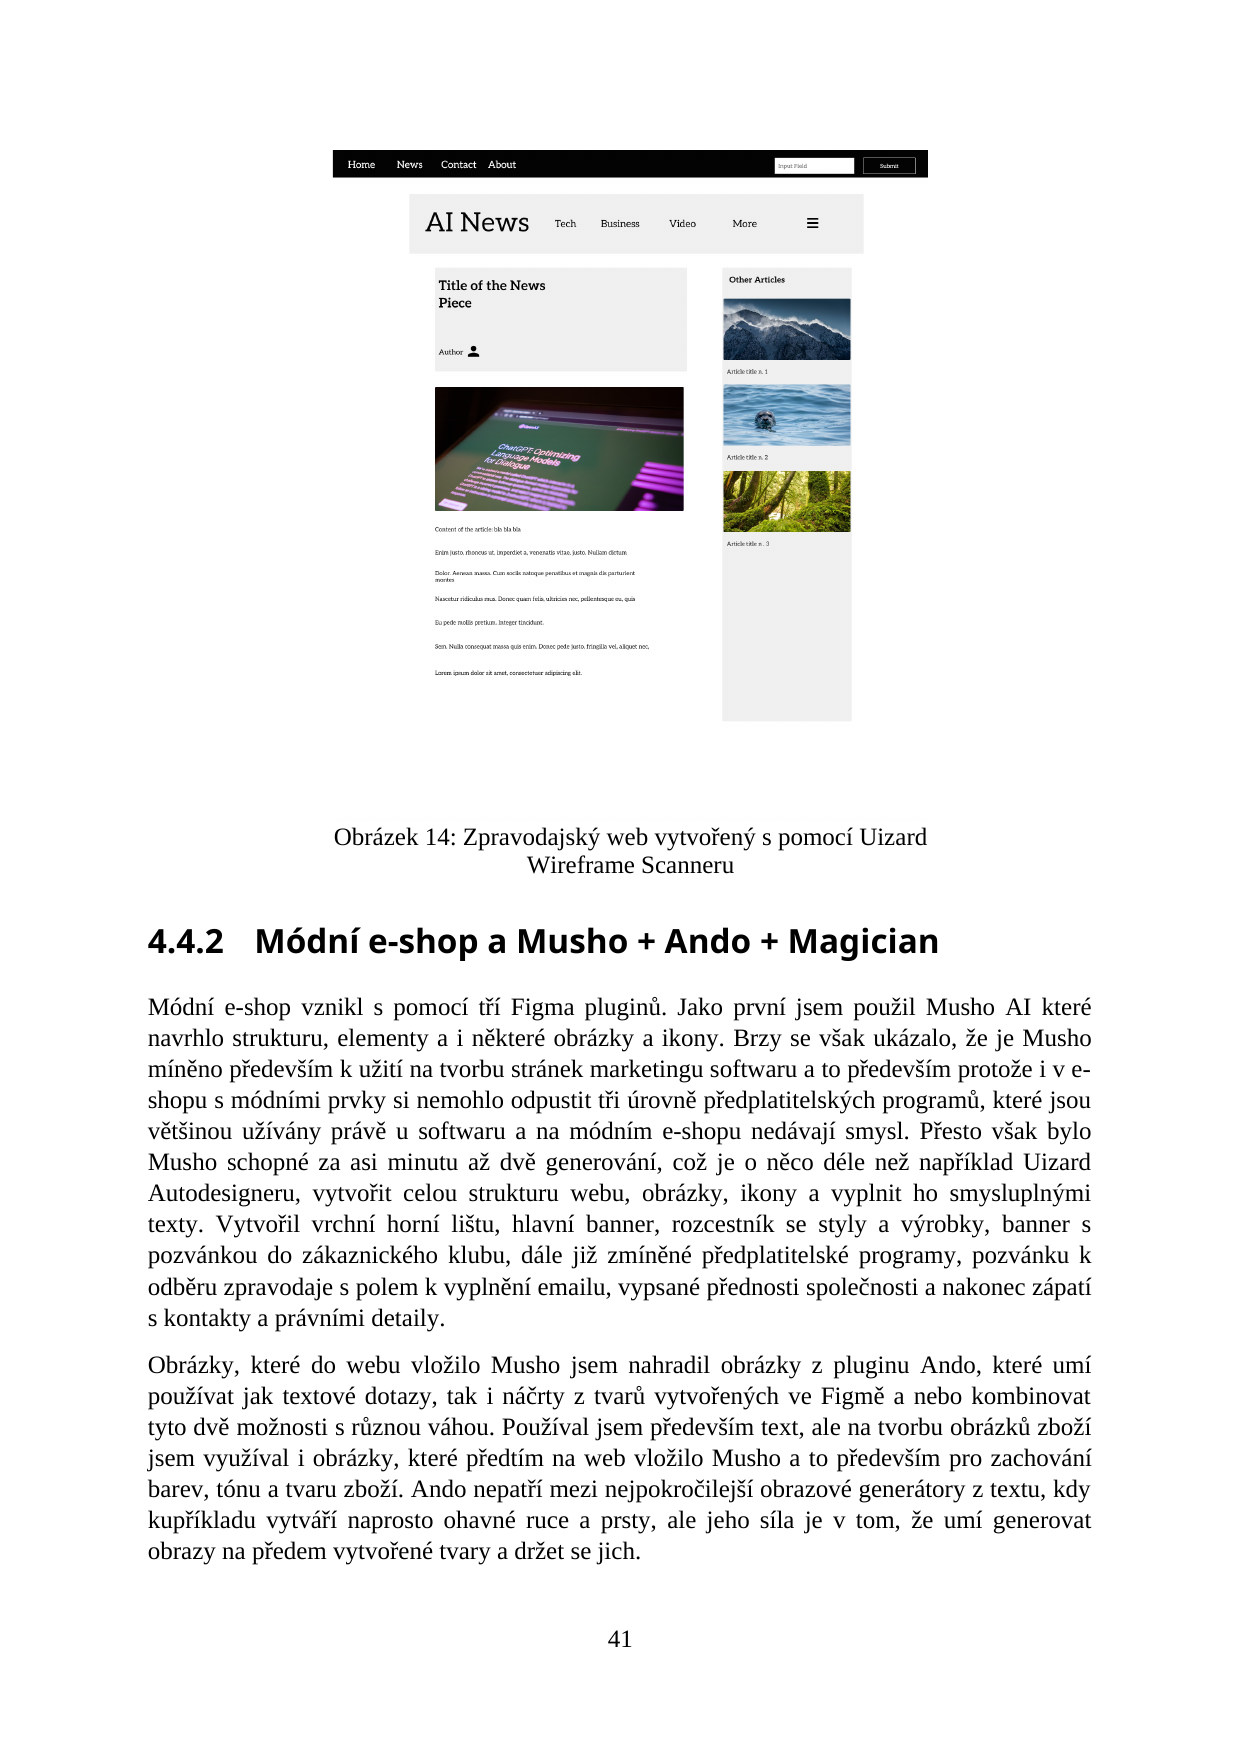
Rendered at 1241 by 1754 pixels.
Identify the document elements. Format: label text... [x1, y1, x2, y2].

text Módní e-shop vznikl s pomocí tří Figma pluginů. Jako první jsem použil Musho AI které navrhlo strukturu, elementy a i některé obrázky a ikony. Brzy se však ukázalo, že je Musho míněno především k užití na tvorbu stránek marketingu softwaru a to především protože i v e-shopu s módními prvky si nemohlo odpustit tři úrovně předplatitelských programů, které jsou většinou užívány právě u softwaru a na módním e-shopu nedávají smysl. Přesto však bylo Musho schopné za asi minutu až dvě generování, což je o něco déle než například Uizard Autodesigneru, vytvořit celou strukturu webu, obrázky, ikony a vyplnit ho smysluplnými texty. Vytvořil vrchní horní lištu, hlavní banner, rozcestník se styly a výrobky, banner s pozvánkou do zákaznického klubu, dále již zmíněné předplatitelské programy, pozvánku k odběru zpravodaje s polem k vyplnění emailu, vypsané přednosti společnosti a nakonec zápatí s kontakty a právními detaily. [148, 992, 1092, 1331]
subtitle Módní e-shop a Musho + Ando + Magician [148, 130, 1092, 964]
list Obrázek 14: Zpravodajský web vytvořený s pomocí Uizard Wireframe Scanneru [333, 822, 928, 879]
text Obrázky, které do webu vložilo Musho jsem nahradil obrázky z pluginu Ando, které umí používat jak textové dotazy, tak i náčrty z tvarů vytvořených ve Figmě a nebo kombinovat tyto dvě možnosti s různou váhou. Používal jsem především text, ale na tvorbu obrázků zboží jsem využíval i obrázky, které předtím na web vložilo Musho a to především pro zachování barev, tónu a tvaru zboží. Ando nepatří mezi nejpokročilejší obrazové generátory z textu, kdy kupříkladu vytváří naprosto ohavné ruce a prsty, ale jeho síla je v tom, že umí generovat obrazy na předem vytvořené tvary a držet se jich. [148, 1350, 1092, 1565]
picture [332, 150, 928, 822]
